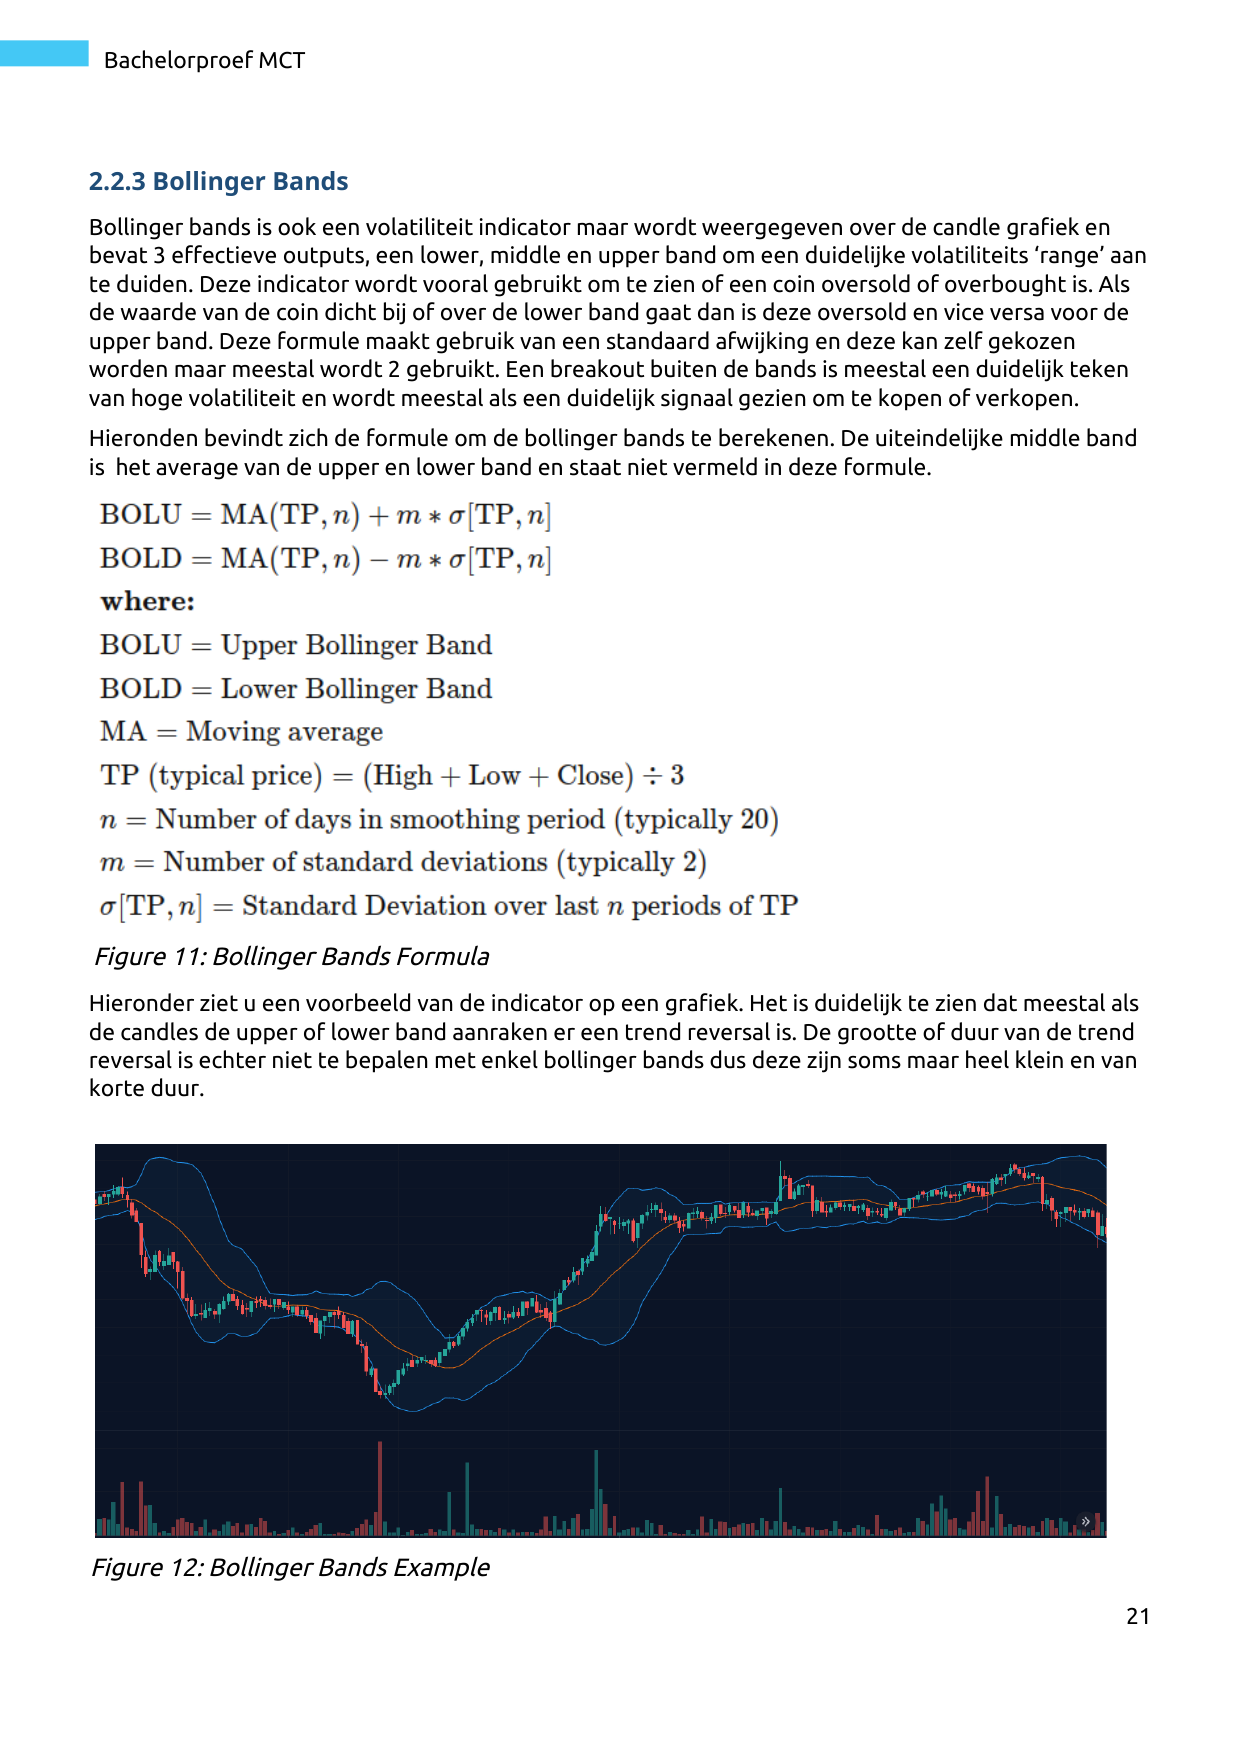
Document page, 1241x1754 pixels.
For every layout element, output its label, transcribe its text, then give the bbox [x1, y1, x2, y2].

text Figure 11: Bollinger Bands Formula [93, 497, 806, 970]
text Bollinger bands is ook een volatiliteit indicator maar wordt weergegeven over de candle grafiek en bevat 3 effectieve outputs, een lower, middle en upper band om een duidelijke volatiliteits ‘range’ aan te duiden. Deze indicator wordt vooral gebruikt om te zien of een coin oversold of overbought is. Als de waarde van de coin dicht bij of over de lower band gaat dan is deze oversold en vice versa voor de upper band. Deze formule maakt gebruik van een standaard afwijking en deze kan zelf gekozen worden maar meestal wordt 2 gebruikt. Een breakout buiten de bands is meestal een duidelijk teken van hoge volatiliteit en wordt meestal als een duidelijk signaal gezien om te kopen of verkopen. [89, 213, 1152, 410]
subtitle 2.2.3 Bollinger Bands [89, 164, 1152, 198]
text Hieronden bevindt zich de formule om de bollinger bands te berekenen. De uiteindelijke middle band is het average van de upper en lower band en staat niet vermeld in deze formule. [89, 425, 1152, 480]
text [90, 1132, 1112, 1144]
picture [96, 496, 803, 927]
picture [95, 1144, 1107, 1538]
text Hieronder ziet u een voorbeeld van de indicator op een grafiek. Het is duidelijk te zien dat meestal als de candles de upper of lower band aanraken er een trend reversal is. De grootte of duur van de trend reversal is echter niet te bepalen met enkel bollinger bands dus deze zijn soms maar heel klein en van korte duur. [89, 484, 1152, 1101]
text Figure 12: Bollinger Bands Example [90, 1144, 1112, 1581]
